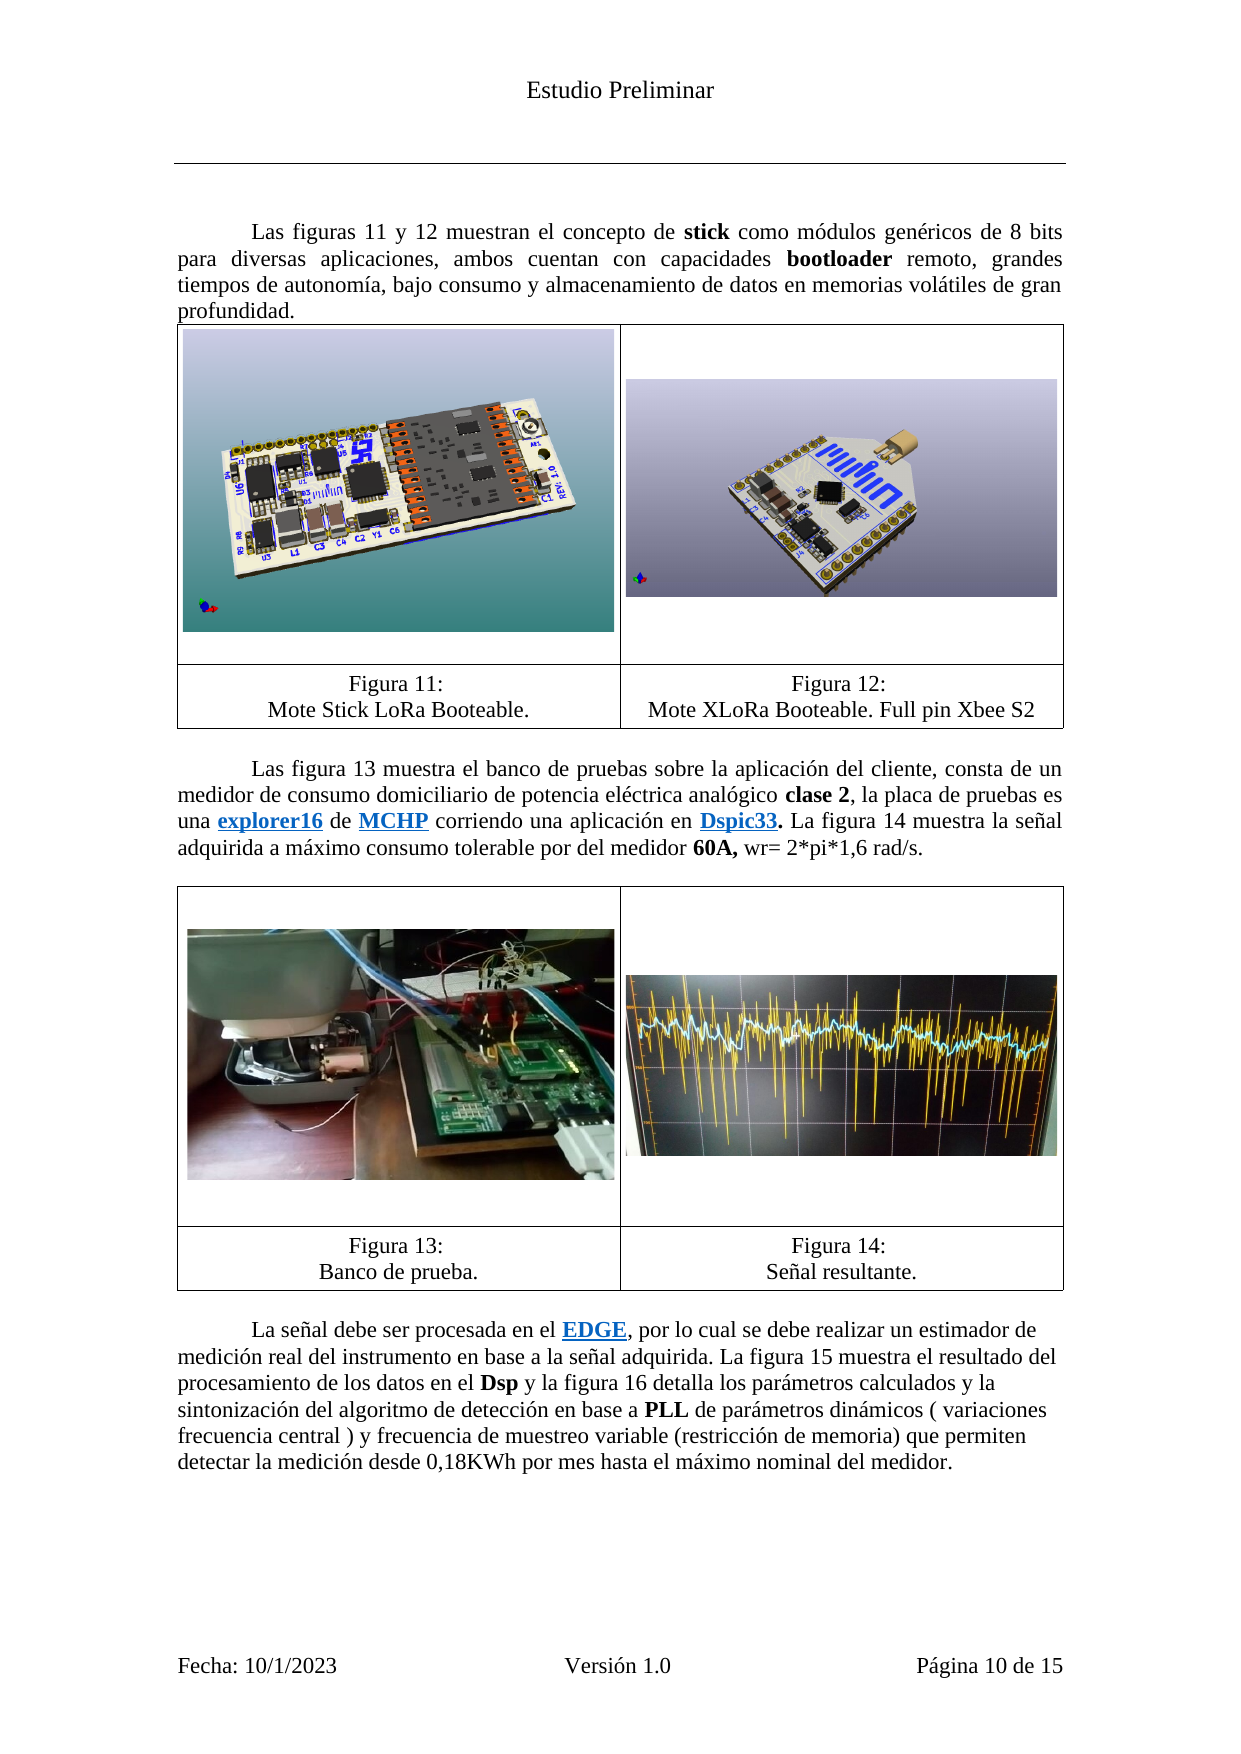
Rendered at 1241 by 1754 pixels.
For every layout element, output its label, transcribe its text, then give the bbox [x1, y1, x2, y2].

text La señal debe ser procesada en el EDGE, por lo cual se debe realizar un estimador de medición real del instrumento en base a la señal adquirida. La figura 15 muestra el resultado del procesamiento de los datos en el Dsp y la figura 16 detalla los parámetros calculados y la sintonización del algoritmo de detección en base a PLL de parámetros dinámicos ( variaciones frecuencia central ) y frecuencia de muestreo variable (restricción de memoria) que permiten detectar la medición desde 0,18KWh por mes hasta el máximo nominal del medidor. [177, 1317, 1063, 1475]
picture [625, 975, 1058, 1156]
text Las figuras 11 y 12 muestran el concepto de stick como módulos genéricos de 8 bits para diversas aplicaciones, ambos cuentan con capacidades bootloader remoto, grandes tiempos de autonomía, bajo consumo y almacenamiento de datos en memorias volátiles de gran profundidad. [177, 218, 1063, 324]
text Las figura 13 muestra el banco de pruebas sobre la aplicación del cliente, consta de un medidor de consumo domiciliario de potencia eléctrica analógico clase 2, la placa de pruebas es una explorer16 de MCHP corriendo una aplicación en Dspic33. La figura 14 muestra la señal adquirida a máximo consumo tolerable por del medidor 60A, wr= 2*pi*1,6 rad/s. [177, 754, 1063, 860]
picture [187, 929, 615, 1180]
picture [625, 379, 1058, 597]
table_cell Figura 11: Mote Stick LoRa Booteable. [178, 665, 620, 728]
table_header [621, 325, 1063, 664]
table_cell Figura 12: Mote XLoRa Booteable. Full pin Xbee S2 [621, 665, 1063, 728]
picture [182, 329, 615, 632]
table_header [178, 887, 620, 1226]
table_cell Figura 13: Banco de prueba. [178, 1227, 620, 1290]
table_header [178, 330, 620, 664]
table_cell Figura 14: Señal resultante. [621, 1227, 1063, 1290]
table_header [621, 887, 1063, 1226]
table_header [178, 325, 620, 329]
